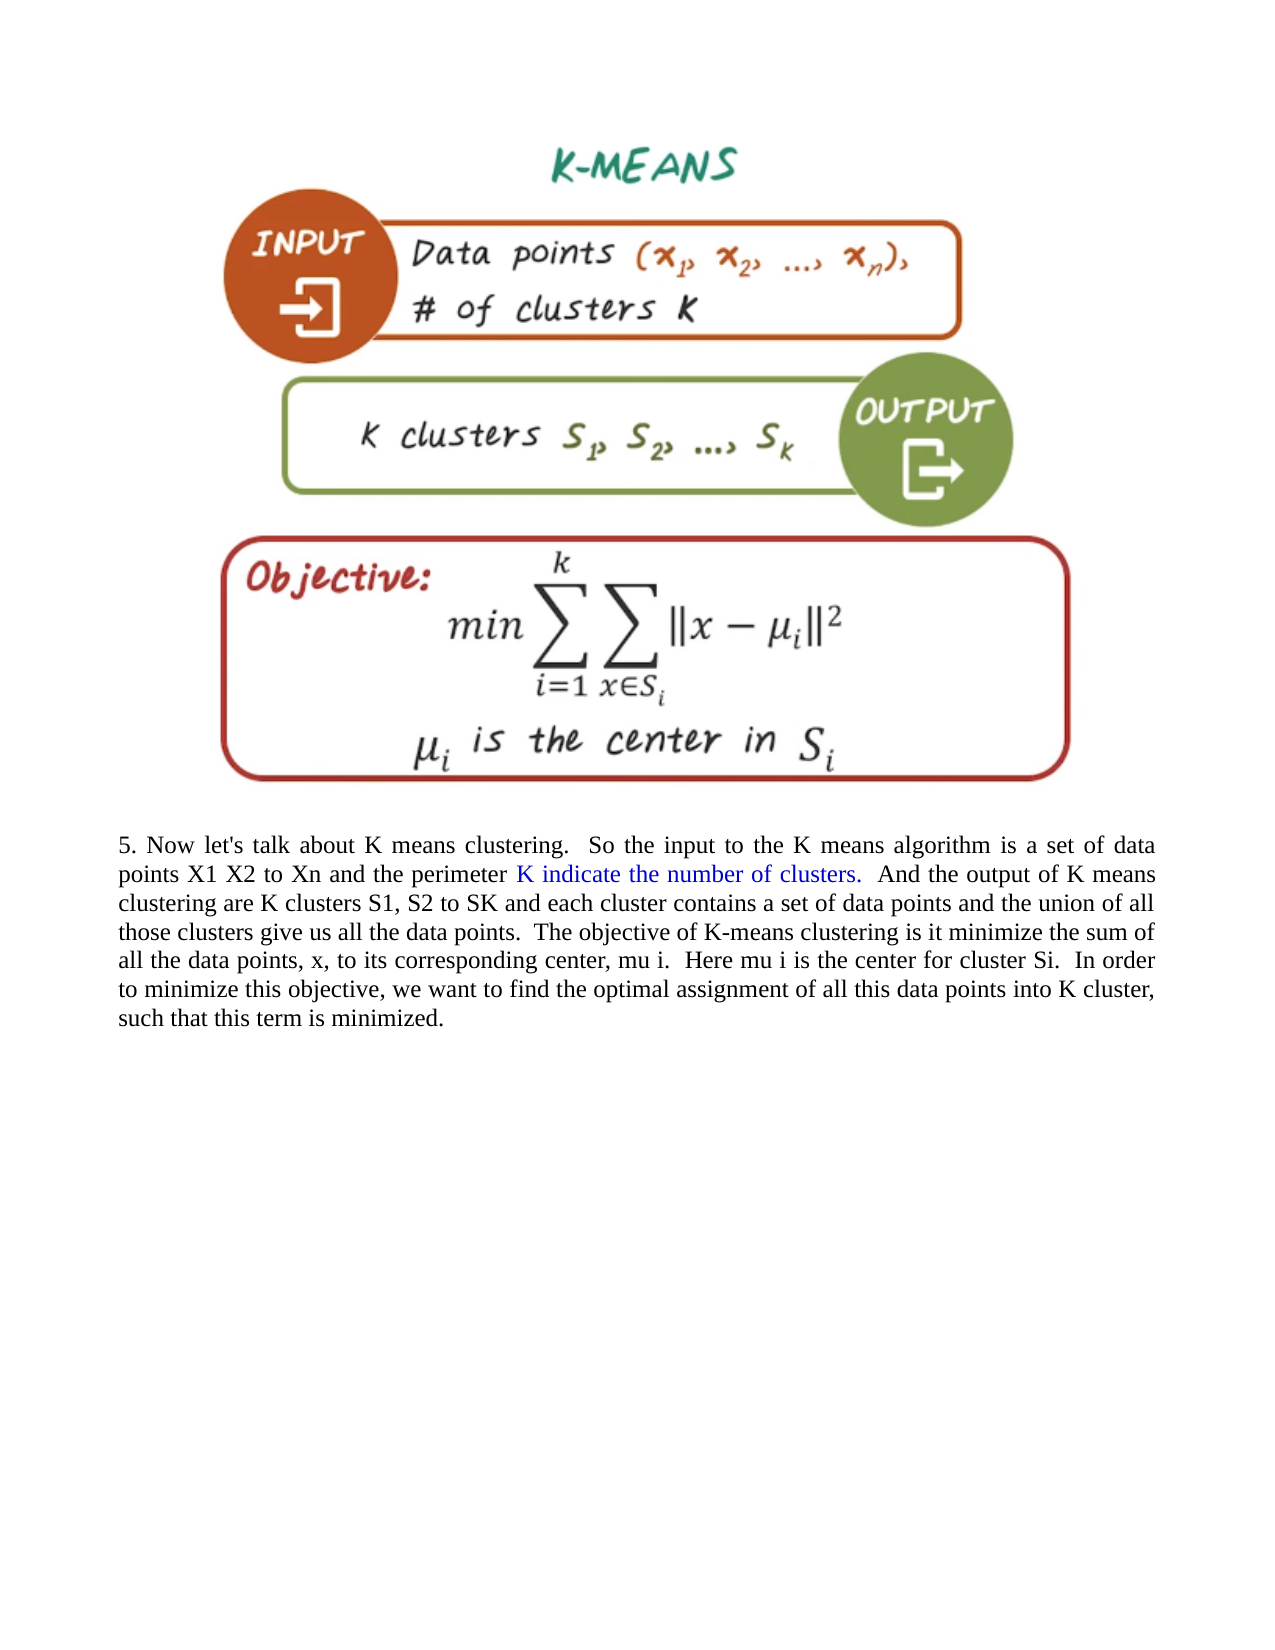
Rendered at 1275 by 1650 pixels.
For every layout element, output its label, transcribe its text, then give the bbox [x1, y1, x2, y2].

picture [160, 146, 1115, 802]
text 5. Now let's talk about K means clustering. So the input to the K means algorithm is a set of data points X1 X2 to Xn and the perimeter K indicate the number of clusters. And the output of K means clustering are K clusters S1, S2 to SK and each cluster contains a set of data points and the union of all those clusters give us all the data points. The objective of K-means clustering is it minimize the sum of all the data points, x, to its corresponding center, mu i. Here mu i is the center for cluster Si. In order to minimize this objective, we want to find the optimal assignment of all this data points into K cluster, such that this term is minimized. [118, 830, 1157, 1032]
